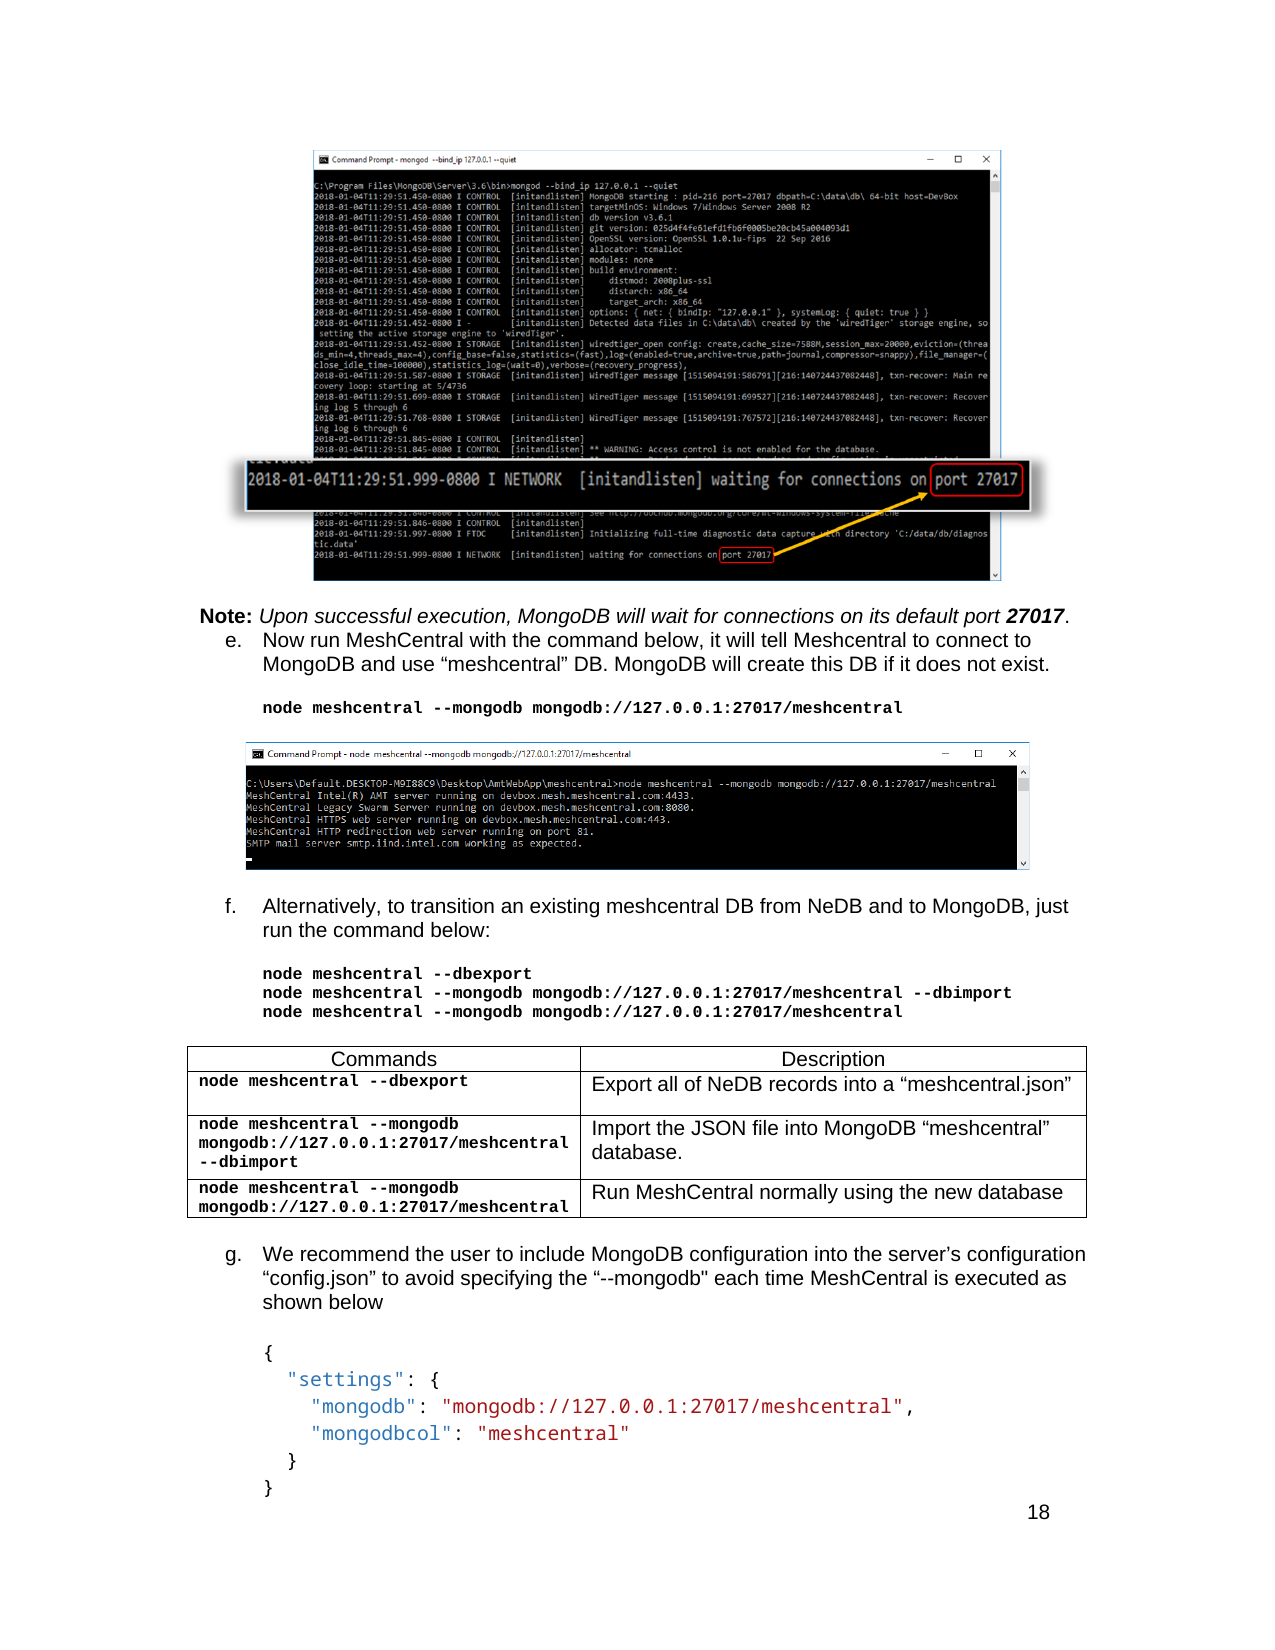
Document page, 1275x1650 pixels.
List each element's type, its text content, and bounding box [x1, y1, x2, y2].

table_cell node meshcentral --dbexport [188, 1072, 580, 1115]
table_cell Export all of NeDB records into a “meshcentral.json” [581, 1072, 1086, 1115]
text "mongodb": "mongodb://127.0.0.1:27017/meshcentral", [262, 1392, 1087, 1419]
table_cell node meshcentral --mongodb mongodb://127.0.0.1:27017/meshcentral [188, 1180, 580, 1217]
list We recommend the user to include MongoDB configuration into the server’s configuration “config.json” to avoid specifying the “--mongodb" each time MeshCentral is executed as shown below [225, 1242, 1087, 1314]
table_cell Import the JSON file into MongoDB “meshcentral” database. [581, 1116, 1086, 1178]
text "settings": { [262, 1365, 1087, 1392]
text node meshcentral --mongodb mongodb://127.0.0.1:27017/meshcentral [262, 1003, 1087, 1022]
table_cell node meshcentral --mongodb mongodb://127.0.0.1:27017/meshcentral --dbimport [188, 1116, 580, 1178]
table_header Description [581, 1047, 1086, 1071]
table_cell Run MeshCentral normally using the new database [581, 1180, 1086, 1217]
text node meshcentral --mongodb mongodb://127.0.0.1:27017/meshcentral [262, 700, 1087, 719]
list Now run MeshCentral with the command below, it will tell Meshcentral to connect to MongoDB and use “meshcentral” DB. MongoDB will create this DB if it does not exist. [225, 628, 1087, 676]
list Alternatively, to transition an existing meshcentral DB from NeDB and to MongoDB, just run the command below: [225, 894, 1087, 942]
text { [262, 1338, 1087, 1365]
text "mongodbcol": "meshcentral" [262, 1419, 1087, 1446]
table_header Commands [188, 1047, 580, 1071]
text } [262, 1446, 1087, 1473]
text Note: Upon successful execution, MongoDB will wait for connections on its default port 27017. [187, 604, 1087, 628]
text node meshcentral --dbexport [262, 966, 1087, 984]
text } [262, 1473, 1087, 1500]
text node meshcentral --mongodb mongodb://127.0.0.1:27017/meshcentral --dbimport [262, 984, 1087, 1003]
